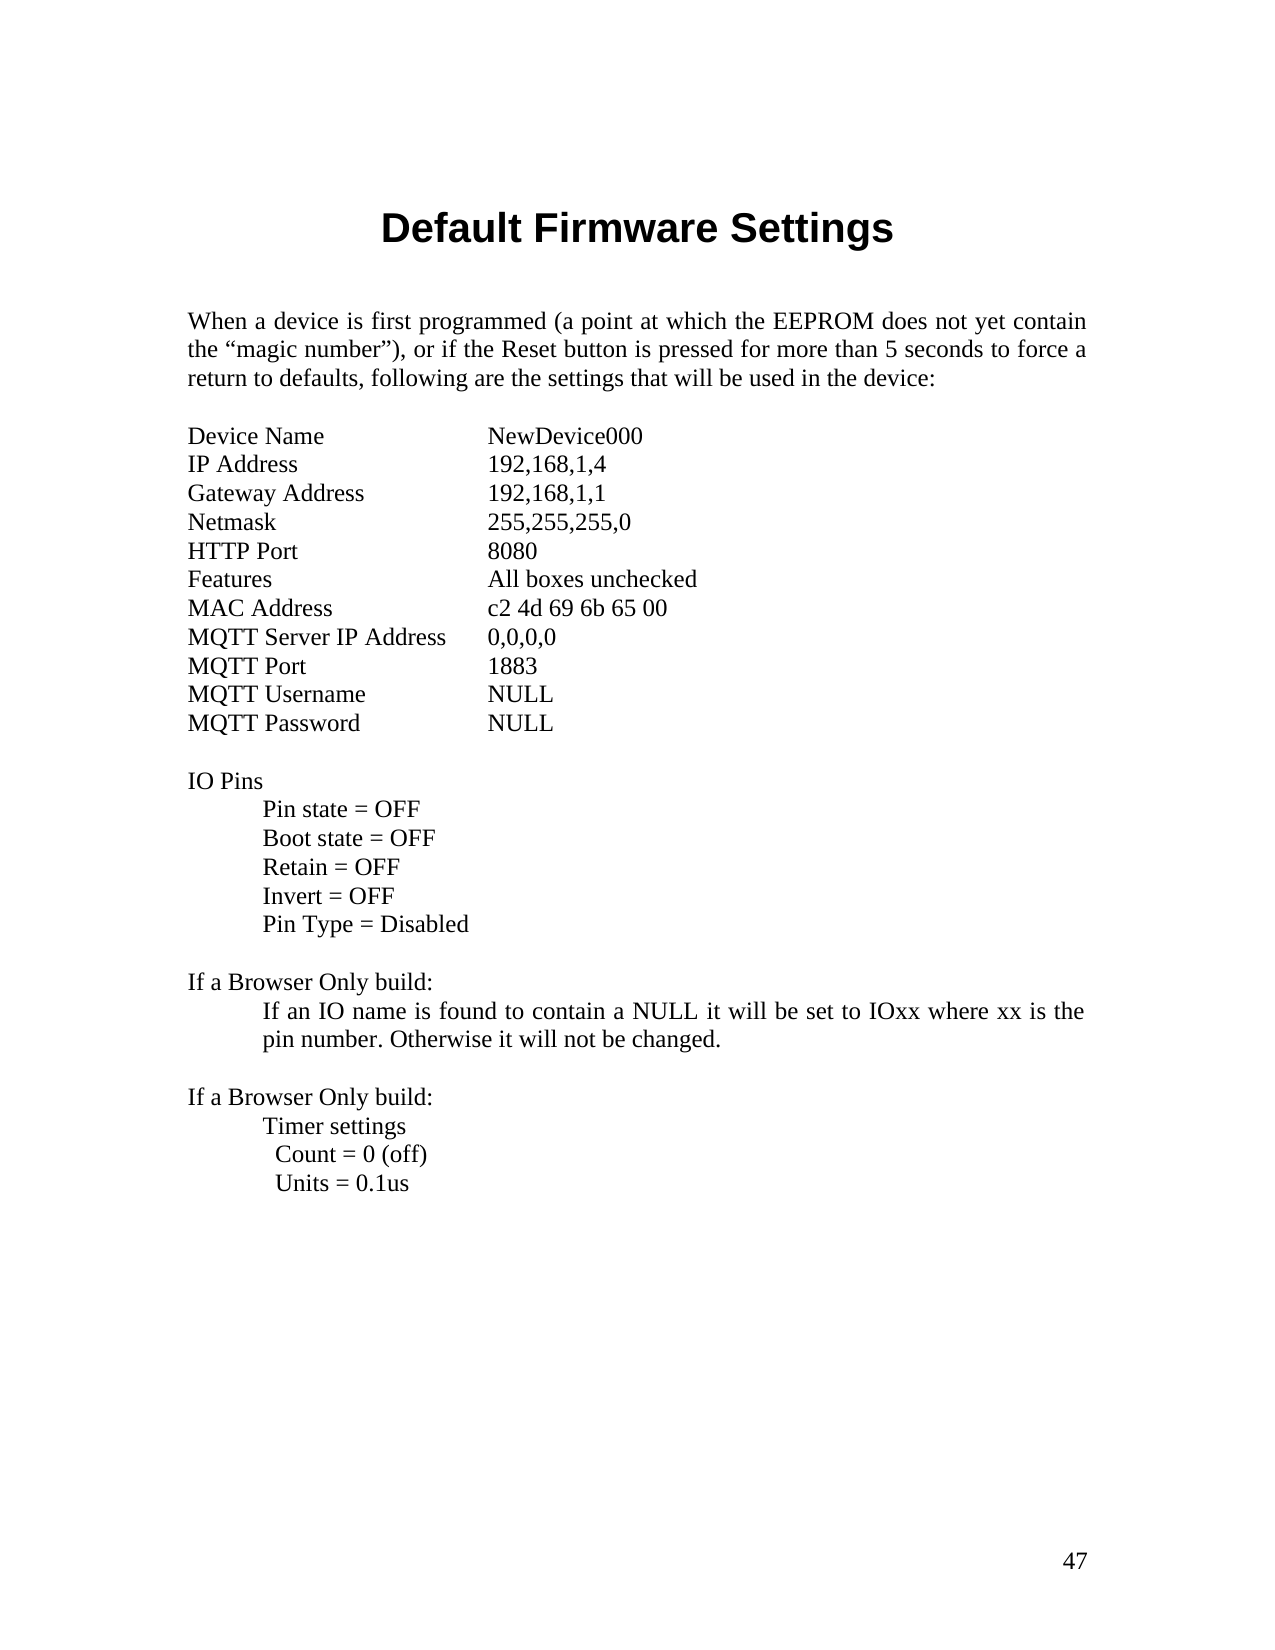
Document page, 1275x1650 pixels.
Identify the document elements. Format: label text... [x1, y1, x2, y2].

text MQTT Port 1883 [187, 651, 1087, 679]
text IO Pins [187, 766, 1087, 794]
text Invert = OFF [262, 881, 1087, 909]
text Features All boxes unchecked [187, 564, 1087, 593]
text MQTT Server IP Address 0,0,0,0 [187, 622, 1087, 651]
text Device Name NewDevice000 [187, 421, 1087, 449]
subtitle Default Firmware Settings [187, 204, 1087, 252]
text Pin state = OFF [262, 794, 1087, 823]
text HTTP Port 8080 [187, 536, 1087, 564]
text MQTT Username NULL [187, 679, 1087, 708]
text When a device is first programmed (a point at which the EEPROM does not yet contain the “magic number”), or if the Reset button is pressed for more than 5 seconds to force a return to defaults, following are the settings that will be used in the device: [187, 306, 1087, 392]
text Boot state = OFF [262, 823, 1087, 852]
text MAC Address c2 4d 69 6b 65 00 [187, 593, 1087, 622]
text If a Browser Only build: [187, 967, 1087, 996]
text Units = 0.1us [262, 1168, 1087, 1197]
text Netmask 255,255,255,0 [187, 507, 1087, 536]
text IP Address 192,168,1,4 [187, 449, 1087, 478]
text MQTT Password NULL [187, 708, 1087, 737]
text If a Browser Only build: [187, 1082, 1087, 1111]
text Timer settings [262, 1111, 1087, 1139]
text If an IO name is found to contain a NULL it will be set to IOxx where xx is the pin number. Otherwise it will not be changed. [262, 996, 1087, 1053]
text Gateway Address 192,168,1,1 [187, 478, 1087, 507]
text Count = 0 (off) [262, 1139, 1087, 1168]
text Pin Type = Disabled [262, 909, 1087, 938]
text Retain = OFF [262, 852, 1087, 881]
